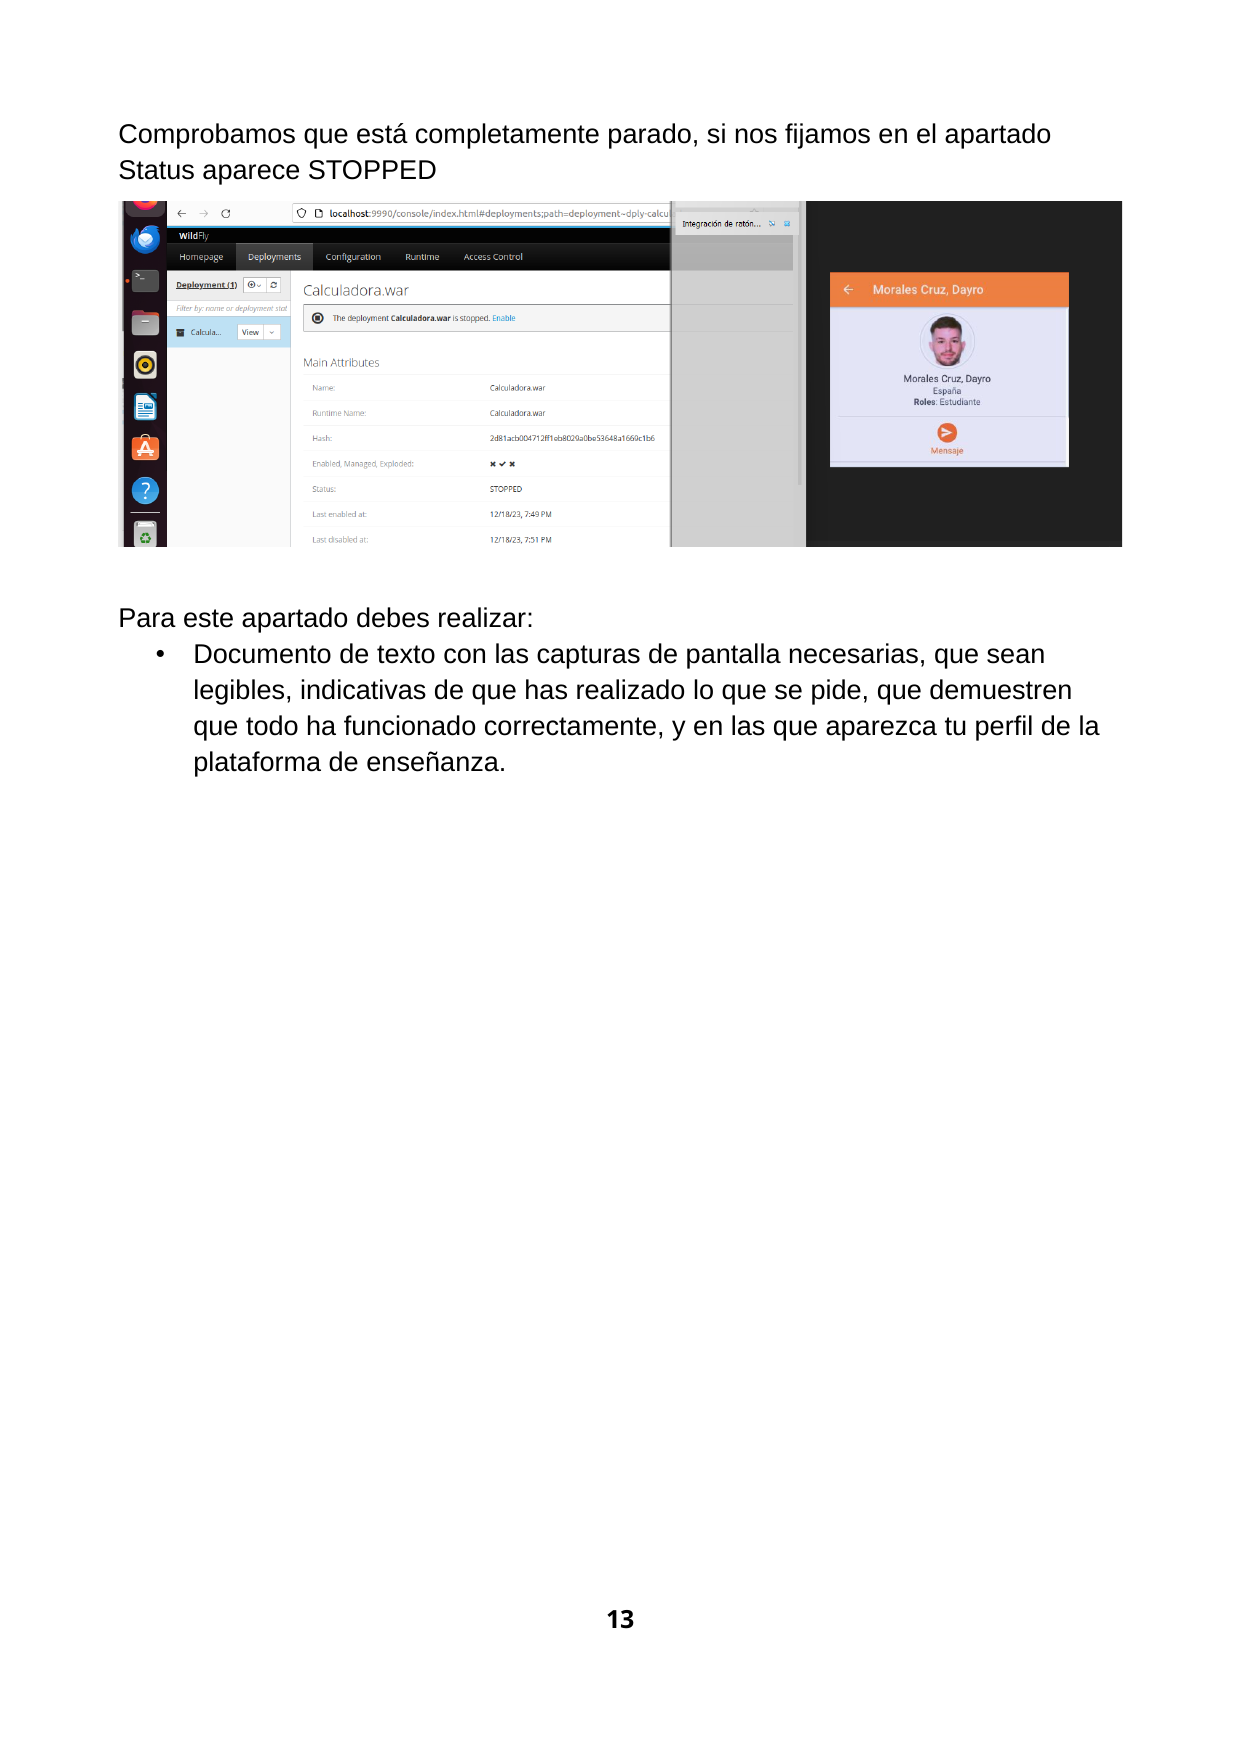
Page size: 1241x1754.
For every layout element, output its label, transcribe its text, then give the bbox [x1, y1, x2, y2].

text Comprobamos que está completamente parado, si nos fijamos en el apartado Status aparece STOPPED [118, 118, 1122, 185]
list Documento de texto con las capturas de pantalla necesarias, que sean legibles, indicativas de que has realizado lo que se pide, que demuestren que todo ha funcionado correctamente, y en las que aparezca tu perfil de la plataforma de enseñanza. [156, 638, 1122, 777]
text Para este apartado debes realizar: [118, 602, 1122, 633]
picture [118, 201, 1123, 547]
